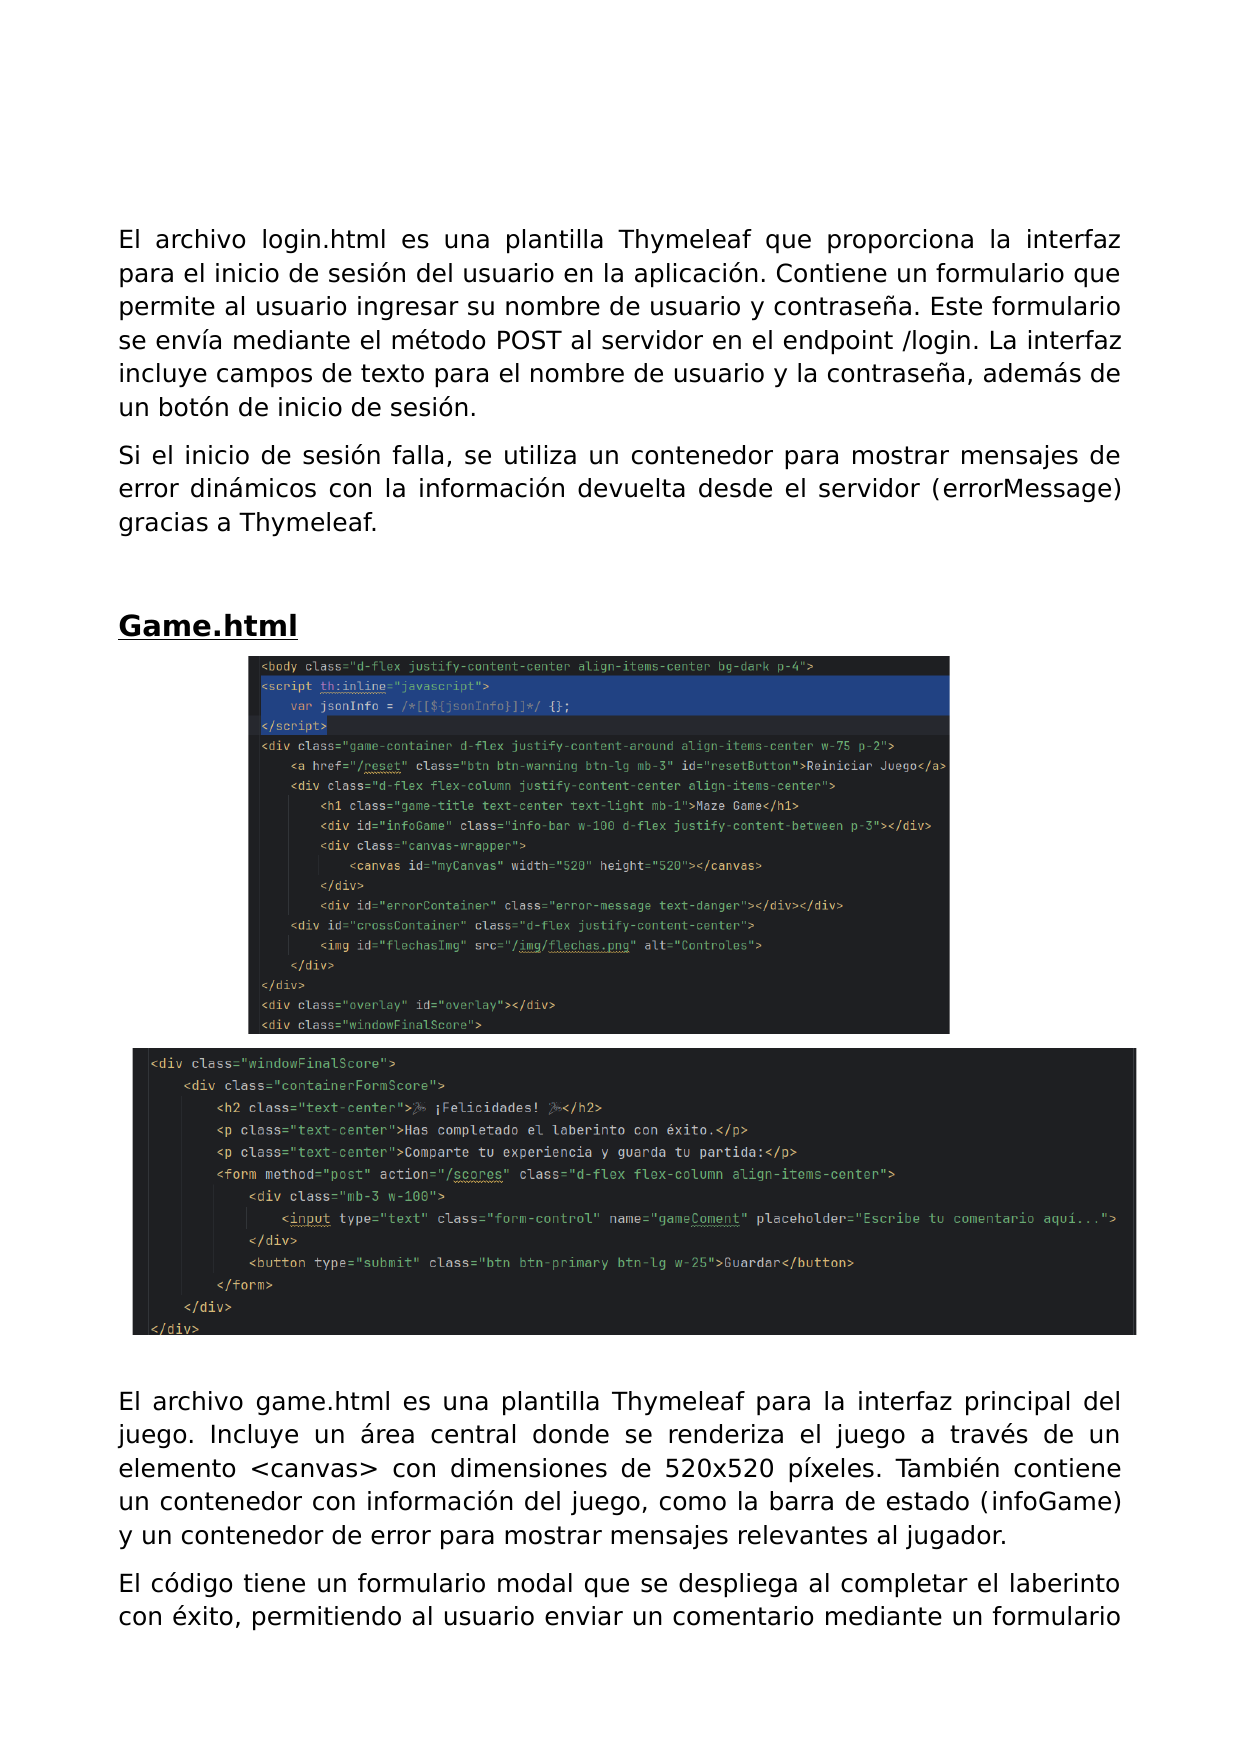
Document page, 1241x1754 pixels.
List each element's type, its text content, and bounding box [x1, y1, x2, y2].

text El código tiene un formulario modal que se despliega al completar el laberinto con éxito, permitiendo al usuario enviar un comentario mediante un formulario [118, 1569, 1122, 1632]
text Si el inicio de sesión falla, se utiliza un contenedor para mostrar mensajes de error dinámicos con la información devuelta desde el servidor (errorMessage) gracias a Thymeleaf. [118, 441, 1122, 537]
picture [248, 656, 950, 1034]
text El archivo login.html es una plantilla Thymeleaf que proporciona la interfaz para el inicio de sesión del usuario en la aplicación. Contiene un formulario que permite al usuario ingresar su nombre de usuario y contraseña. Este formulario se envía mediante el método POST al servidor en el endpoint /login. La interfaz incluye campos de texto para el nombre de usuario y la contraseña, además de un botón de inicio de sesión. [118, 225, 1122, 422]
text Game.html [118, 610, 1122, 644]
picture [132, 1048, 1137, 1335]
text El archivo game.html es una plantilla Thymeleaf para la interfaz principal del juego. Incluye un área central donde se renderiza el juego a través de un elemento <canvas> con dimensiones de 520x520 píxeles. También contiene un contenedor con información del juego, como la barra de estado (infoGame) y un contenedor de error para mostrar mensajes relevantes al jugador. [118, 1387, 1122, 1550]
